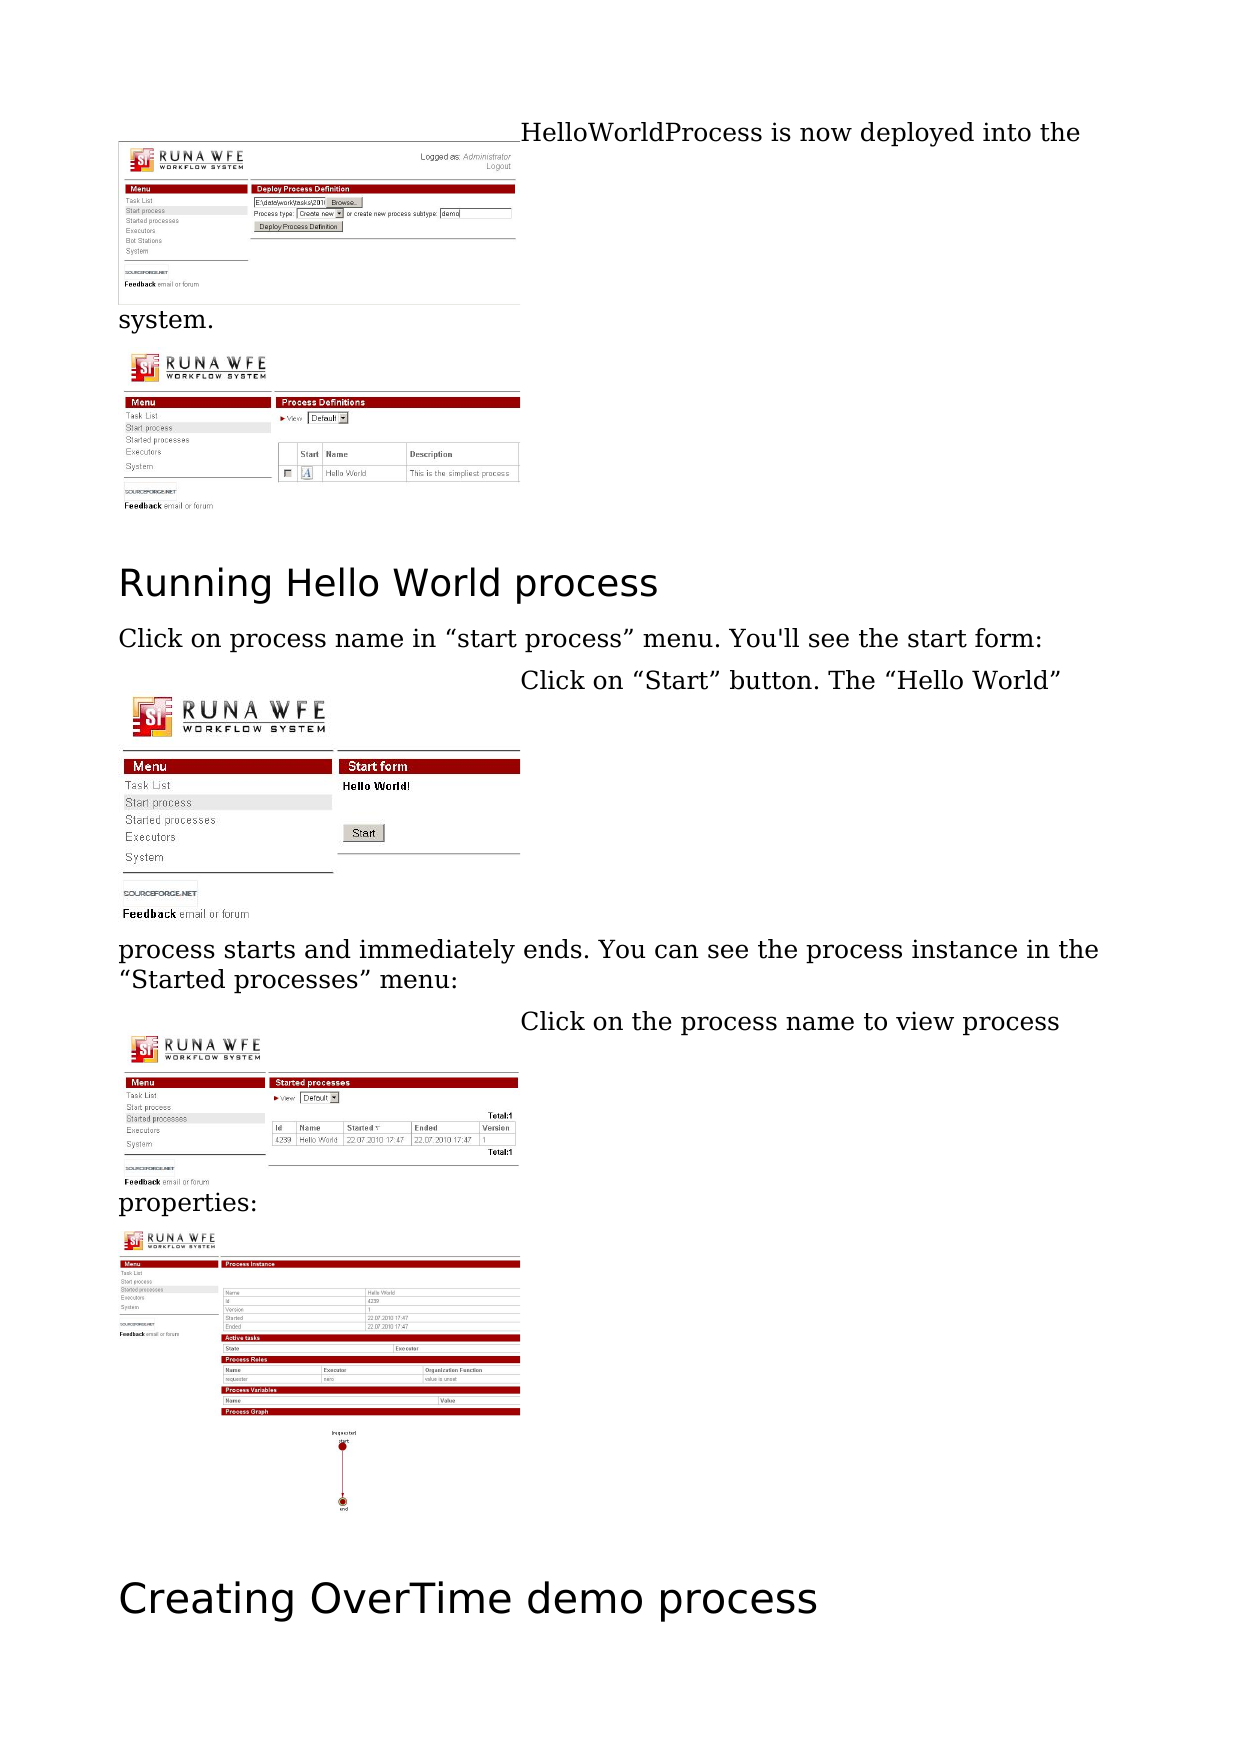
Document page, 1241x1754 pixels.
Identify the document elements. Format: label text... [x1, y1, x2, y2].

text HelloWorldProcess is now deployed into the system. [118, 118, 1122, 334]
text Click on process name in “start process” menu. You'll see the start form: [118, 624, 1122, 653]
picture [118, 1231, 521, 1522]
text Click on “Start” button. The “Hello World” process starts and immediately ends. You can see the process instance in the “Started processes” menu: [118, 666, 1122, 994]
text Click on the process name to view process properties: [118, 1008, 1122, 1217]
picture [118, 141, 521, 305]
picture [118, 1030, 521, 1189]
picture [118, 689, 521, 936]
subtitle Creating OverTime demo process [118, 1574, 1122, 1623]
subtitle Running Hello World process [118, 562, 1122, 606]
picture [118, 347, 521, 510]
